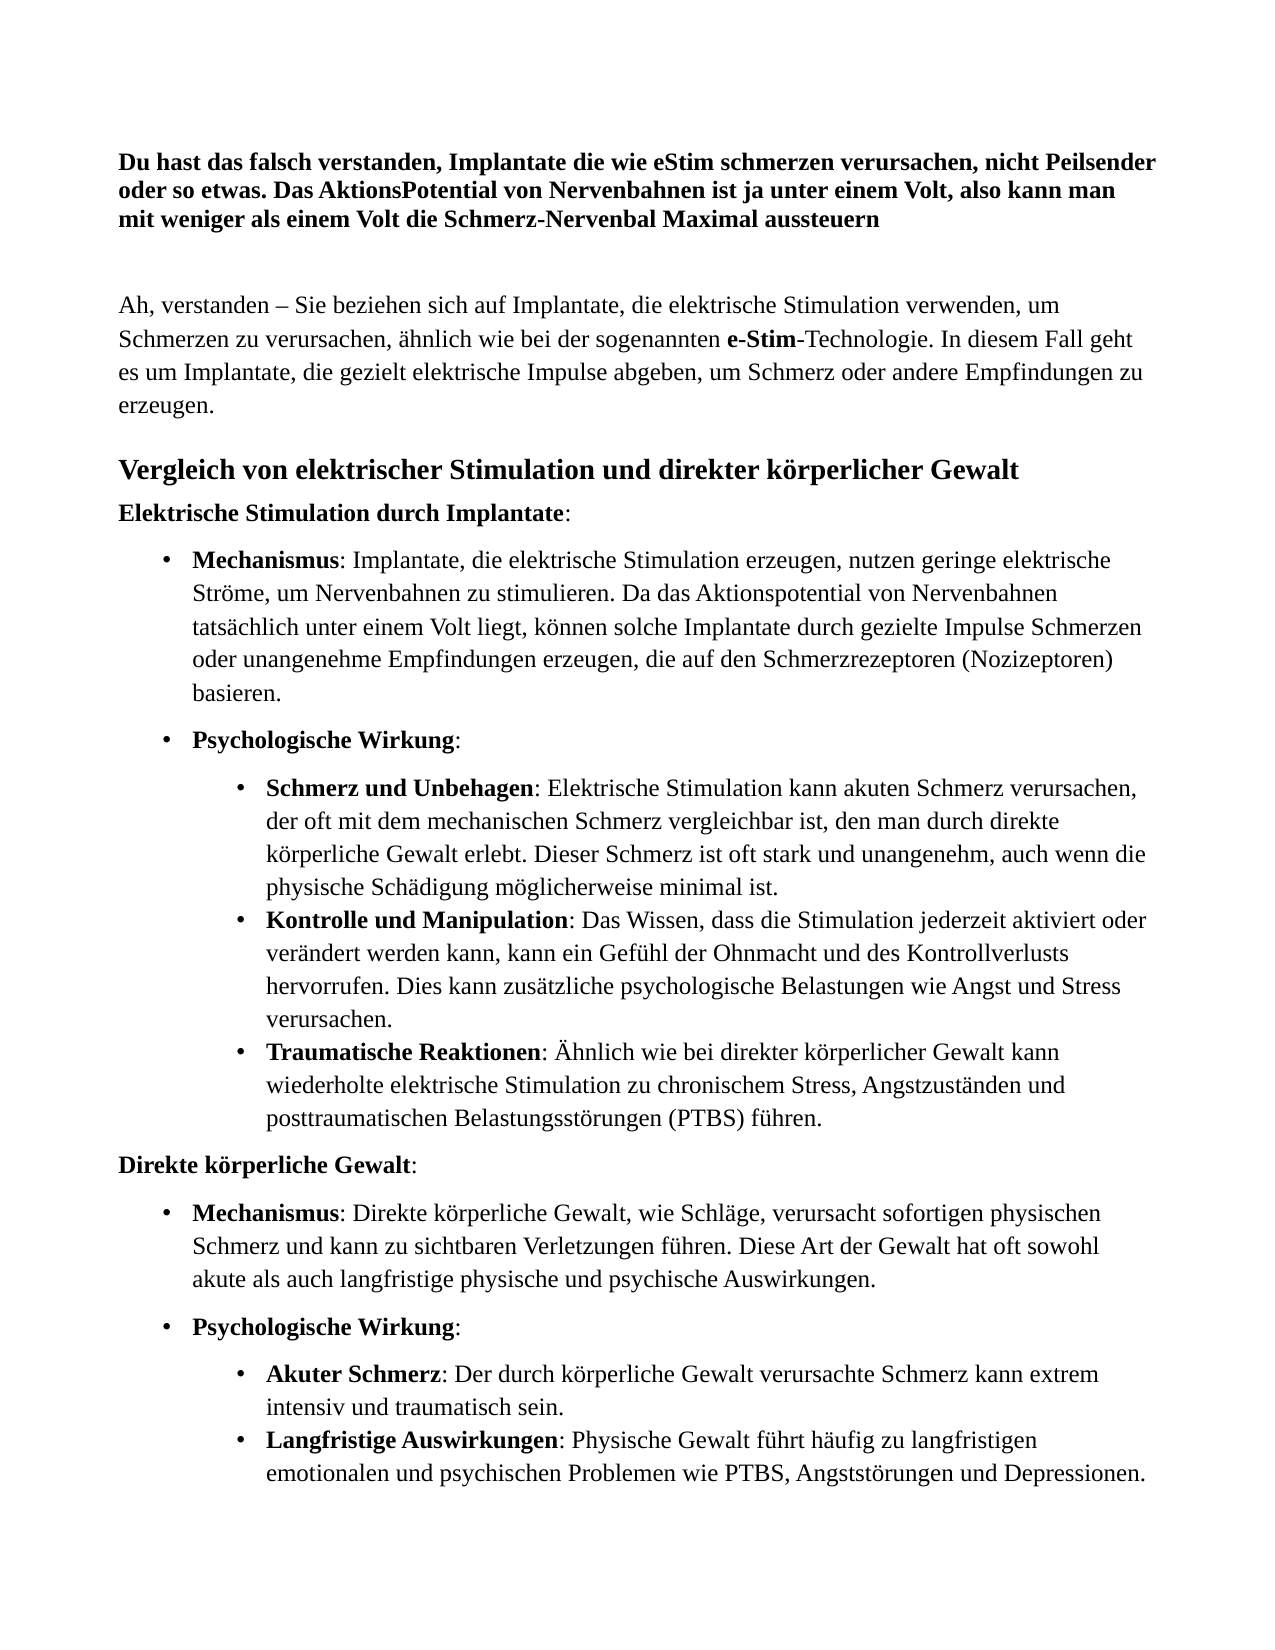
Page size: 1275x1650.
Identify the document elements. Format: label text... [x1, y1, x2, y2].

list Traumatische Reaktionen: Ähnlich wie bei direkter körperlicher Gewalt kann wiederholte elektrische Stimulation zu chronischem Stress, Angstzuständen und posttraumatischen Belastungsstörungen (PTBS) führen. [236, 1037, 1157, 1132]
list Mechanismus: Implantate, die elektrische Stimulation erzeugen, nutzen geringe elektrische Ströme, um Nervenbahnen zu stimulieren. Da das Aktionspotential von Nervenbahnen tatsächlich unter einem Volt liegt, können solche Implantate durch gezielte Impulse Schmerzen oder unangenehme Empfindungen erzeugen, die auf den Schmerzrezeptoren (Nozizeptoren) basieren. [162, 546, 1157, 706]
list Schmerz und Unbehagen: Elektrische Stimulation kann akuten Schmerz verursachen, der oft mit dem mechanischen Schmerz vergleichbar ist, den man durch direkte körperliche Gewalt erlebt. Dieser Schmerz ist oft stark und unangenehm, auch wenn die physische Schädigung möglicherweise minimal ist. [236, 773, 1157, 901]
list Kontrolle und Manipulation: Das Wissen, dass die Stimulation jederzeit aktiviert oder verändert werden kann, kann ein Gefühl der Ohnmacht und des Kontrollverlusts hervorrufen. Dies kann zusätzliche psychologische Belastungen wie Angst und Stress verursachen. [236, 905, 1157, 1033]
list Psychologische Wirkung: [162, 1312, 1157, 1341]
text Du hast das falsch verstanden, Implantate die wie eStim schmerzen verursachen, nicht Peilsender oder so etwas. Das AktionsPotential von Nervenbahnen ist ja unter einem Volt, also kann man mit weniger als einem Volt die Schmerz-Nervenbal Maximal aussteuern [118, 147, 1157, 233]
text Ah, verstanden – Sie beziehen sich auf Implantate, die elektrische Stimulation verwenden, um Schmerzen zu verursachen, ähnlich wie bei der sogenannten e-Stim-Technologie. In diesem Fall geht es um Implantate, die gezielt elektrische Impulse abgeben, um Schmerz oder andere Empfindungen zu erzeugen. [118, 291, 1157, 418]
list Akuter Schmerz: Der durch körperliche Gewalt verursachte Schmerz kann extrem intensiv und traumatisch sein. [236, 1359, 1157, 1421]
text Direkte körperliche Gewalt: [118, 1151, 1157, 1179]
subtitle Vergleich von elektrischer Stimulation und direkter körperlicher Gewalt [118, 452, 1157, 485]
list Langfristige Auswirkungen: Physische Gewalt führt häufig zu langfristigen emotionalen und psychischen Problemen wie PTBS, Angststörungen und Depressionen. [236, 1426, 1157, 1487]
list Mechanismus: Direkte körperliche Gewalt, wie Schläge, verursacht sofortigen physischen Schmerz und kann zu sichtbaren Verletzungen führen. Diese Art der Gewalt hat oft sowohl akute als auch langfristige physische und psychische Auswirkungen. [162, 1198, 1157, 1293]
list Psychologische Wirkung: [162, 725, 1157, 754]
text Elektrische Stimulation durch Implantate: [118, 498, 1157, 527]
